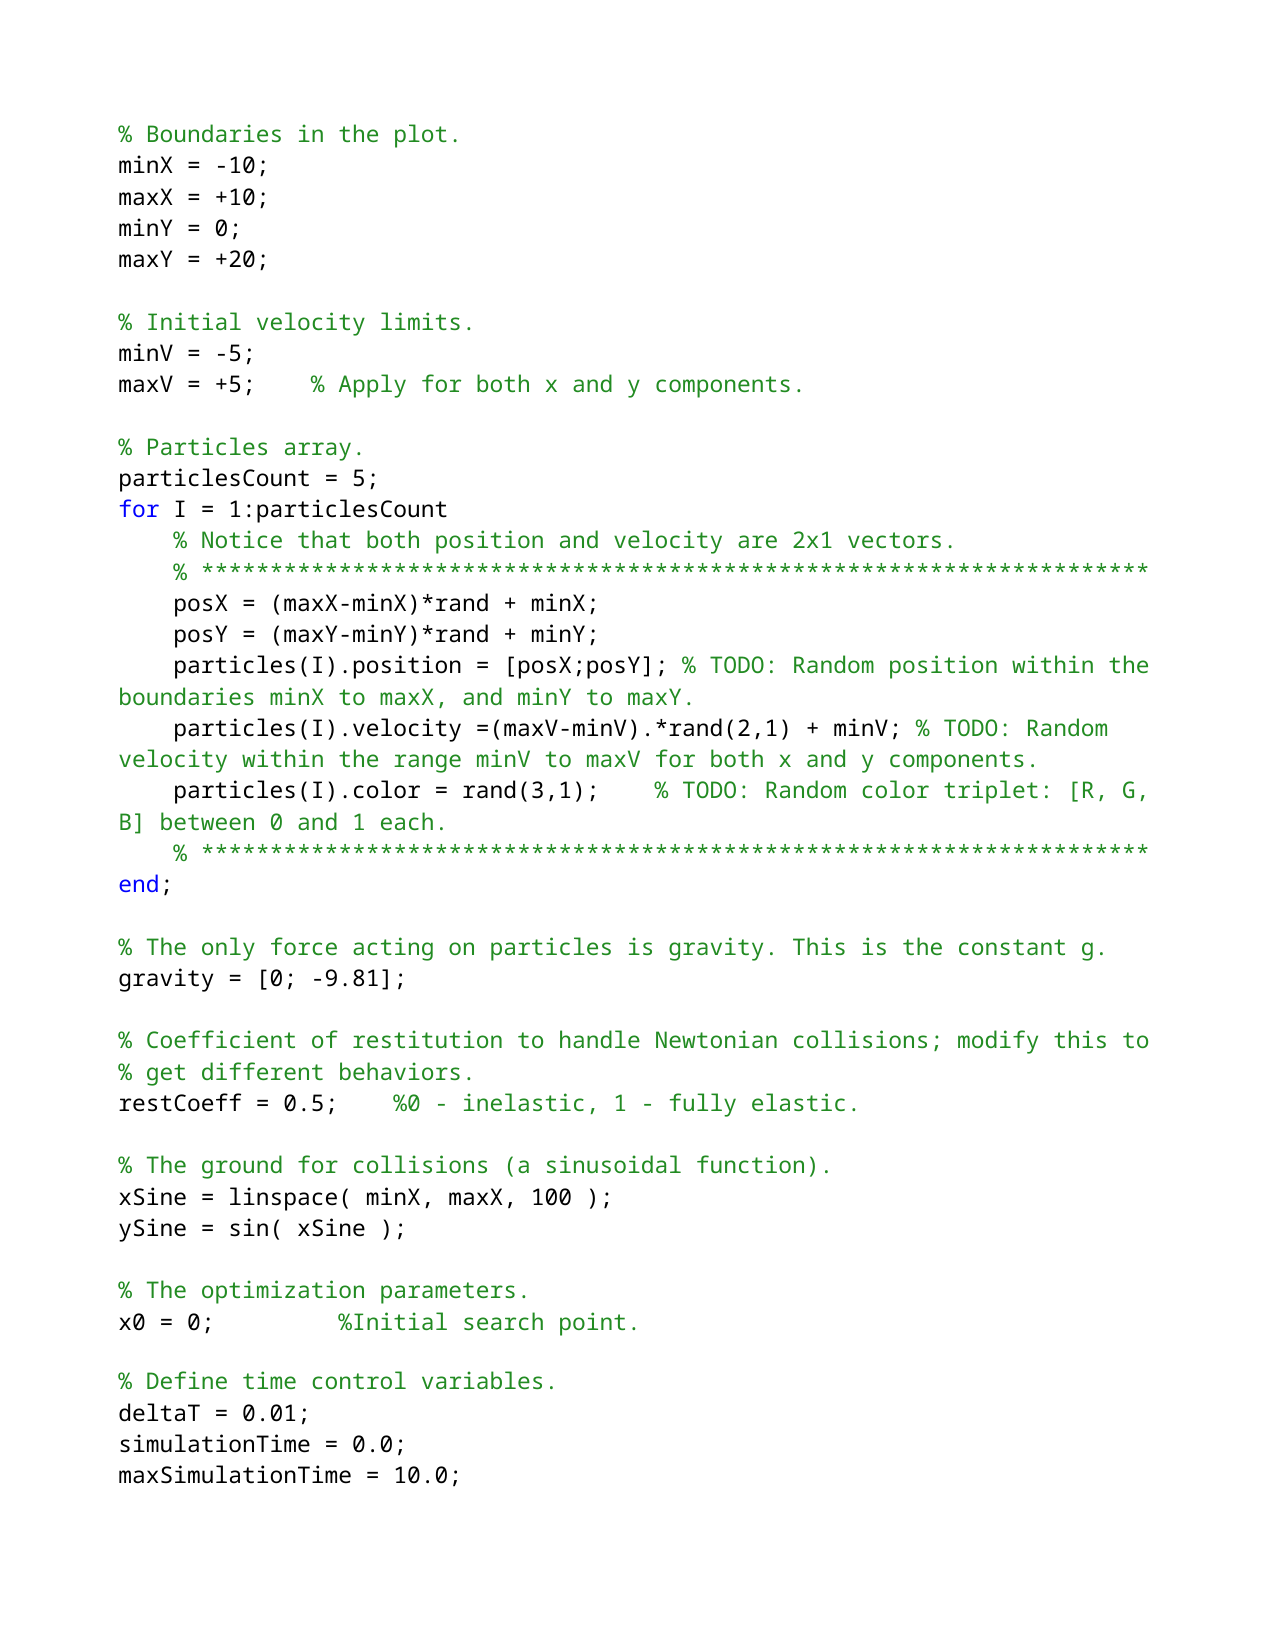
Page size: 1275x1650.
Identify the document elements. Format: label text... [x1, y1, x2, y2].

text % The optimization parameters. [118, 1274, 1157, 1306]
text minY = 0; [118, 212, 1157, 243]
text maxSimulationTime = 10.0; [118, 1459, 1157, 1490]
text maxY = +20; [118, 243, 1157, 274]
text posX = (maxX-minX)*rand + minX; [118, 587, 1157, 618]
text ySine = sin( xSine ); [118, 1212, 1157, 1243]
text % The ground for collisions (a sinusoidal function). [118, 1149, 1157, 1181]
text simulationTime = 0.0; [118, 1428, 1157, 1459]
text maxV = +5; % Apply for both x and y components. [118, 368, 1157, 399]
text for I = 1:particlesCount [118, 493, 1157, 524]
text particlesCount = 5; [118, 462, 1157, 493]
text minV = -5; [118, 337, 1157, 368]
text particles(I).velocity =(maxV-minV).*rand(2,1) + minV; % TODO: Random velocity within the range minV to maxV for both x and y components. [118, 712, 1157, 774]
text x0 = 0; %Initial search point. [118, 1306, 1157, 1337]
text restCoeff = 0.5; %0 - inelastic, 1 - fully elastic. [118, 1087, 1157, 1118]
text gravity = [0; -9.81]; [118, 962, 1157, 993]
text % Particles array. [118, 431, 1157, 462]
text minX = -10; [118, 149, 1157, 181]
text % ********************************************************************* [118, 556, 1157, 587]
text xSine = linspace( minX, maxX, 100 ); [118, 1181, 1157, 1212]
text % Initial velocity limits. [118, 306, 1157, 337]
text % get different behaviors. [118, 1056, 1157, 1087]
text % ********************************************************************* [118, 837, 1157, 868]
text posY = (maxY-minY)*rand + minY; [118, 618, 1157, 649]
text deltaT = 0.01; [118, 1397, 1157, 1428]
text particles(I).color = rand(3,1); % TODO: Random color triplet: [R, G, B] between 0 and 1 each. [118, 774, 1157, 837]
text % Coefficient of restitution to handle Newtonian collisions; modify this to [118, 1024, 1157, 1056]
text % Define time control variables. [118, 1365, 1157, 1397]
text maxX = +10; [118, 181, 1157, 212]
text % Boundaries in the plot. [118, 118, 1157, 149]
text end; [118, 868, 1157, 899]
text % Notice that both position and velocity are 2x1 vectors. [118, 524, 1157, 556]
text % The only force acting on particles is gravity. This is the constant g. [118, 931, 1157, 962]
text particles(I).position = [posX;posY]; % TODO: Random position within the boundaries minX to maxX, and minY to maxY. [118, 649, 1157, 712]
